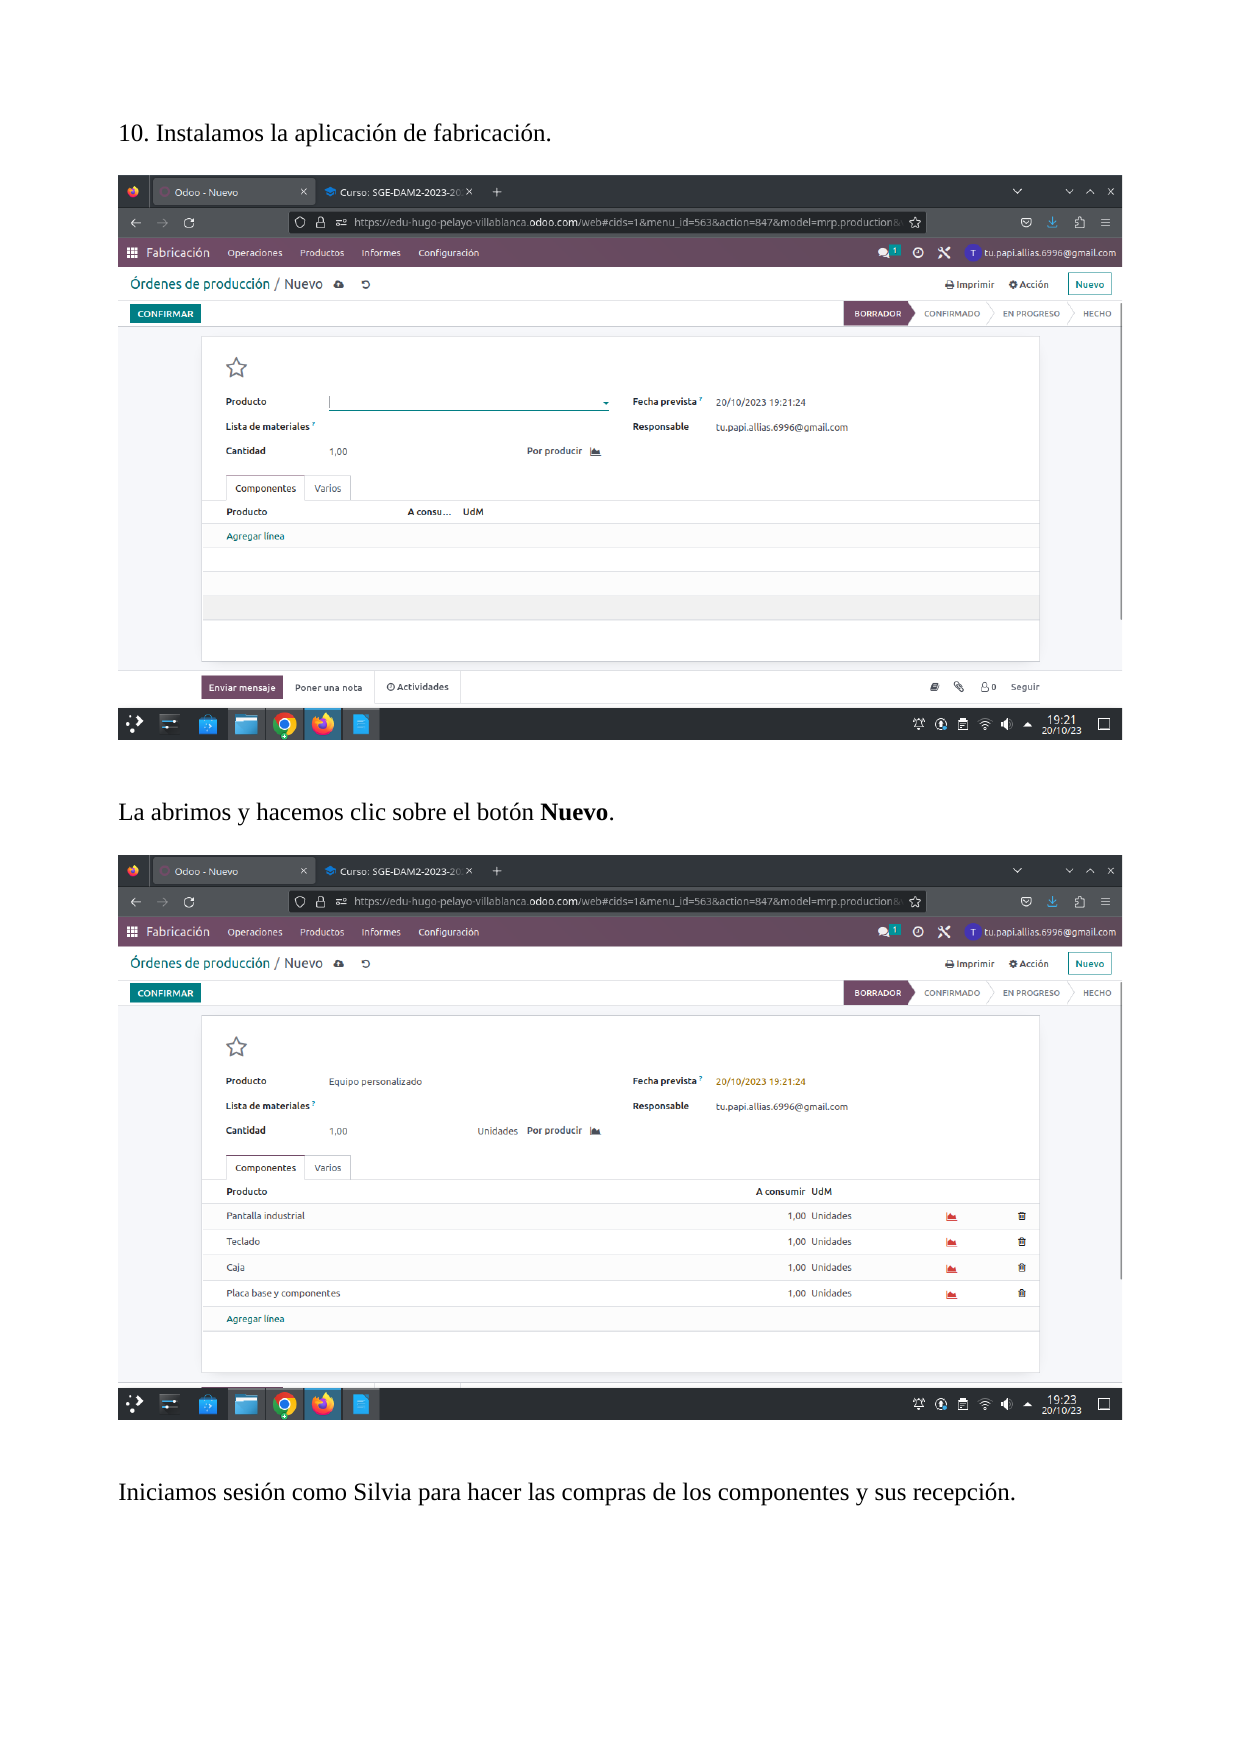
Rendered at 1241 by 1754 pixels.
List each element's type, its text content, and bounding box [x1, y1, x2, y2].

text Iniciamos sesión como Silvia para hacer las compras de los componentes y sus recepción. [118, 1477, 1122, 1506]
text 10. Instalamos la aplicación de fabricación. [118, 118, 1122, 147]
picture [118, 175, 1123, 740]
text La abrimos y hacemos clic sobre el botón Nuevo. [118, 797, 1122, 826]
picture [118, 855, 1123, 1420]
